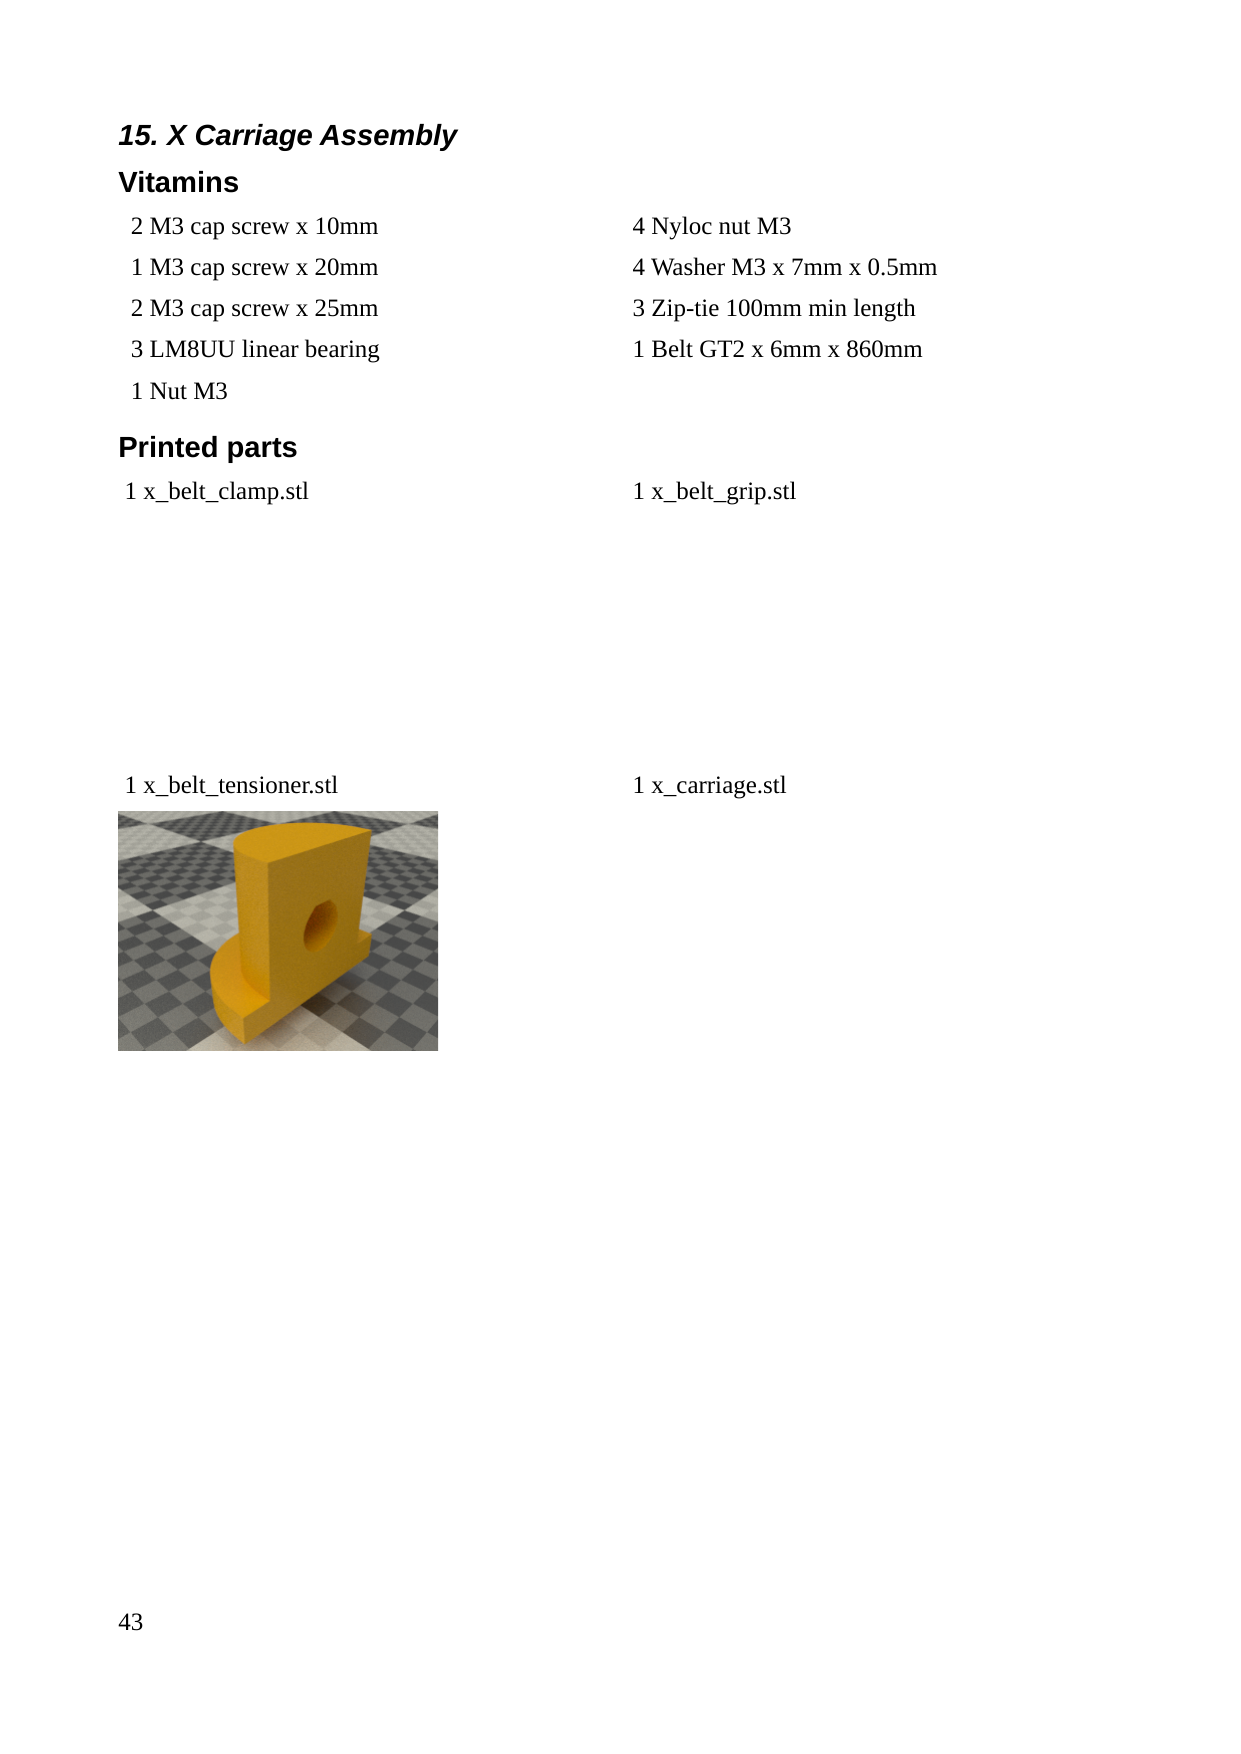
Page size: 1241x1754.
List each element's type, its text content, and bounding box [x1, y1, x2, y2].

table_header 4 Nyloc nut M3 4 Washer M3 x 7mm x 0.5mm 3 Zip-tie 100mm min length 1 Belt GT2 x 6mm x 860mm [620, 211, 1122, 417]
subtitle Vitamins [118, 165, 1122, 199]
picture [118, 811, 439, 1051]
table_header 1 x_belt_grip.stl [620, 476, 1122, 770]
table_cell 1 x_carriage.stl [620, 770, 1122, 1063]
table_header 2 M3 cap screw x 10mm 1 M3 cap screw x 20mm 2 M3 cap screw x 25mm 3 LM8UU linear bearing 1 Nut M3 [118, 211, 620, 417]
table_cell 1 x_belt_tensioner.stl [118, 770, 620, 1063]
table_header 1 x_belt_clamp.stl [118, 476, 620, 770]
subtitle Printed parts [118, 431, 1122, 464]
subtitle X Carriage Assembly [118, 118, 1122, 152]
